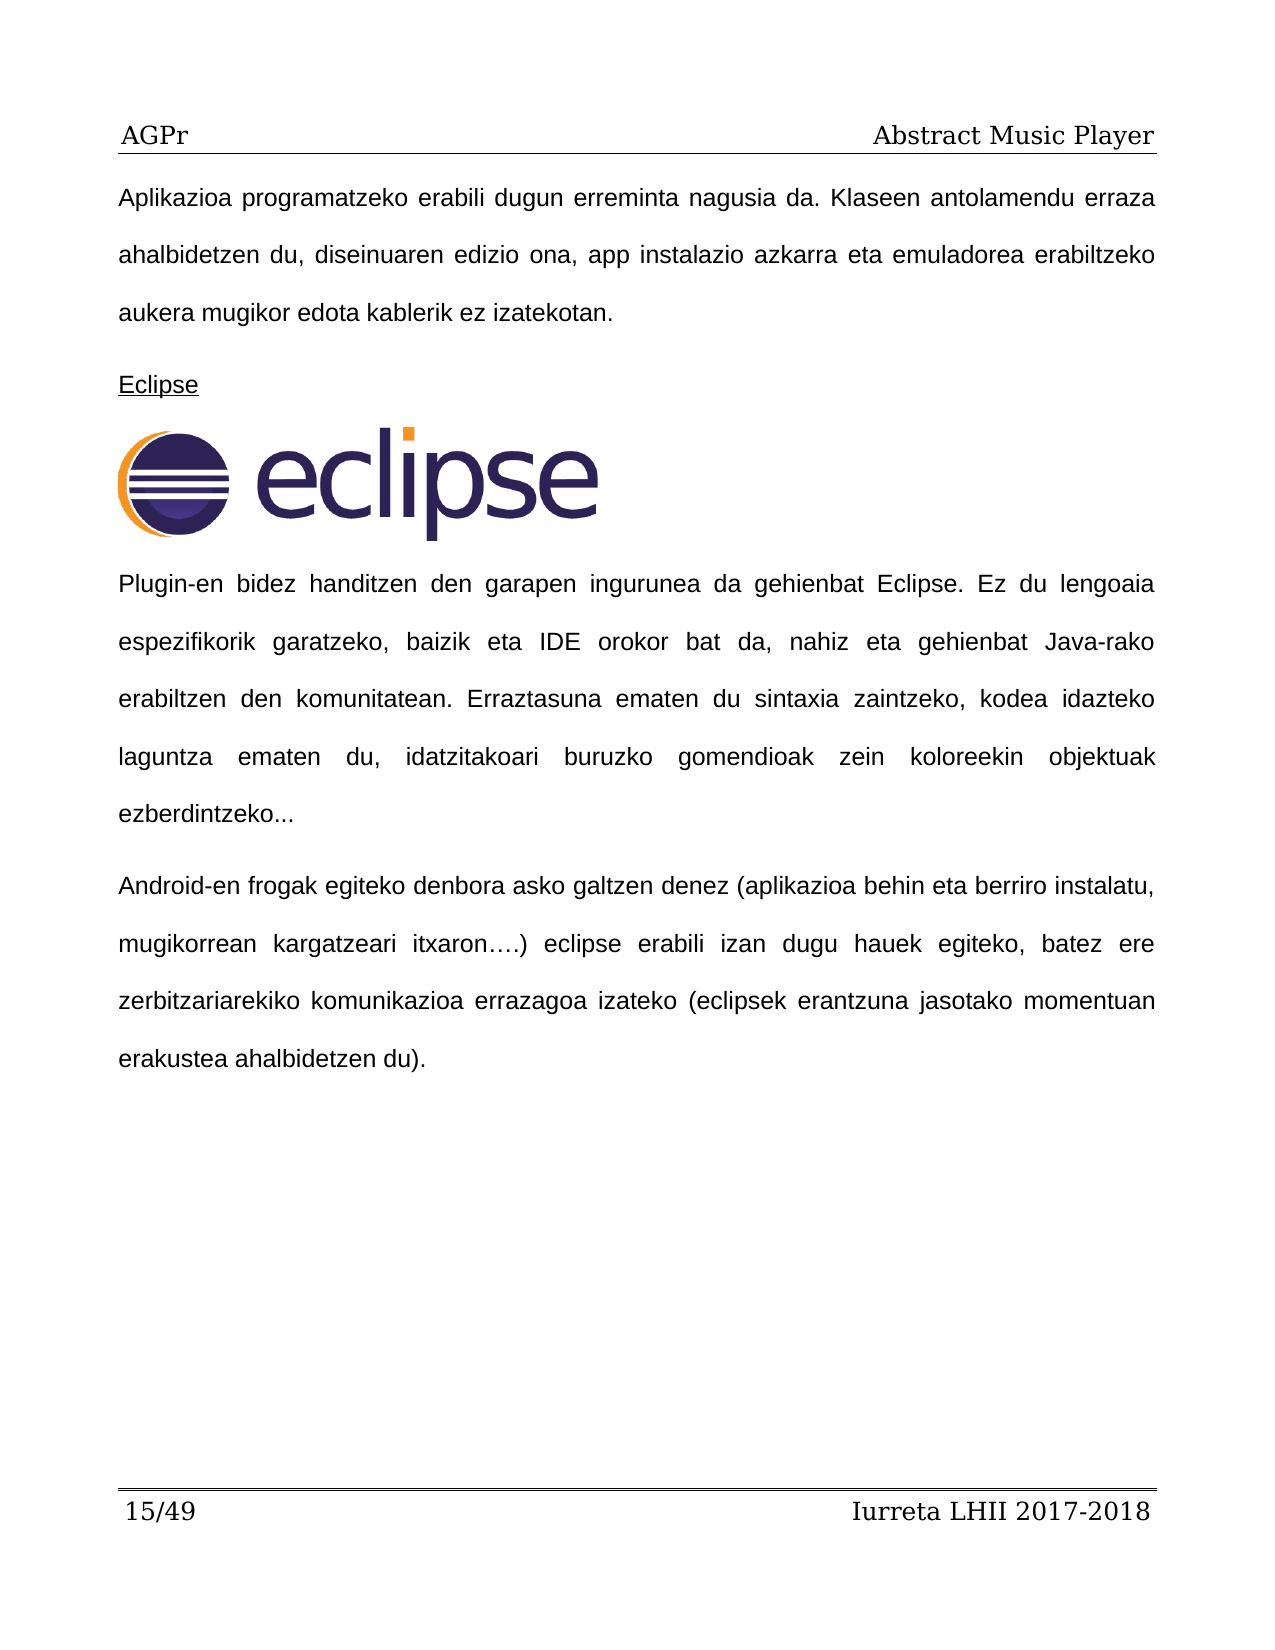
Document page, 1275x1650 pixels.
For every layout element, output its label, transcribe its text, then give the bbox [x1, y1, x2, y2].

text Eclipse [118, 370, 1157, 398]
text Plugin-en bidez handitzen den garapen ingurunea da gehienbat Eclipse. Ez du lengoaia espezifikorik garatzeko, baizik eta IDE orokor bat da, nahiz eta gehienbat Java-rako erabiltzen den komunitatean. Erraztasuna ematen du sintaxia zaintzeko, kodea idazteko laguntza ematen du, idatzitakoari buruzko gomendioak zein koloreekin objektuak ezberdintzeko... [118, 427, 1157, 828]
picture [117, 427, 598, 541]
text Android-en frogak egiteko denbora asko galtzen denez (aplikazioa behin eta berriro instalatu, mugikorrean kargatzeari itxaron….) eclipse erabili izan dugu hauek egiteko, batez ere zerbitzariarekiko komunikazioa errazagoa izateko (eclipsek erantzuna jasotako momentuan erakustea ahalbidetzen du). [118, 871, 1157, 1072]
text Aplikazioa programatzeko erabili dugun erreminta nagusia da. Klaseen antolamendu erraza ahalbidetzen du, diseinuaren edizio ona, app instalazio azkarra eta emuladorea erabiltzeko aukera mugikor edota kablerik ez izatekotan. [118, 183, 1157, 326]
